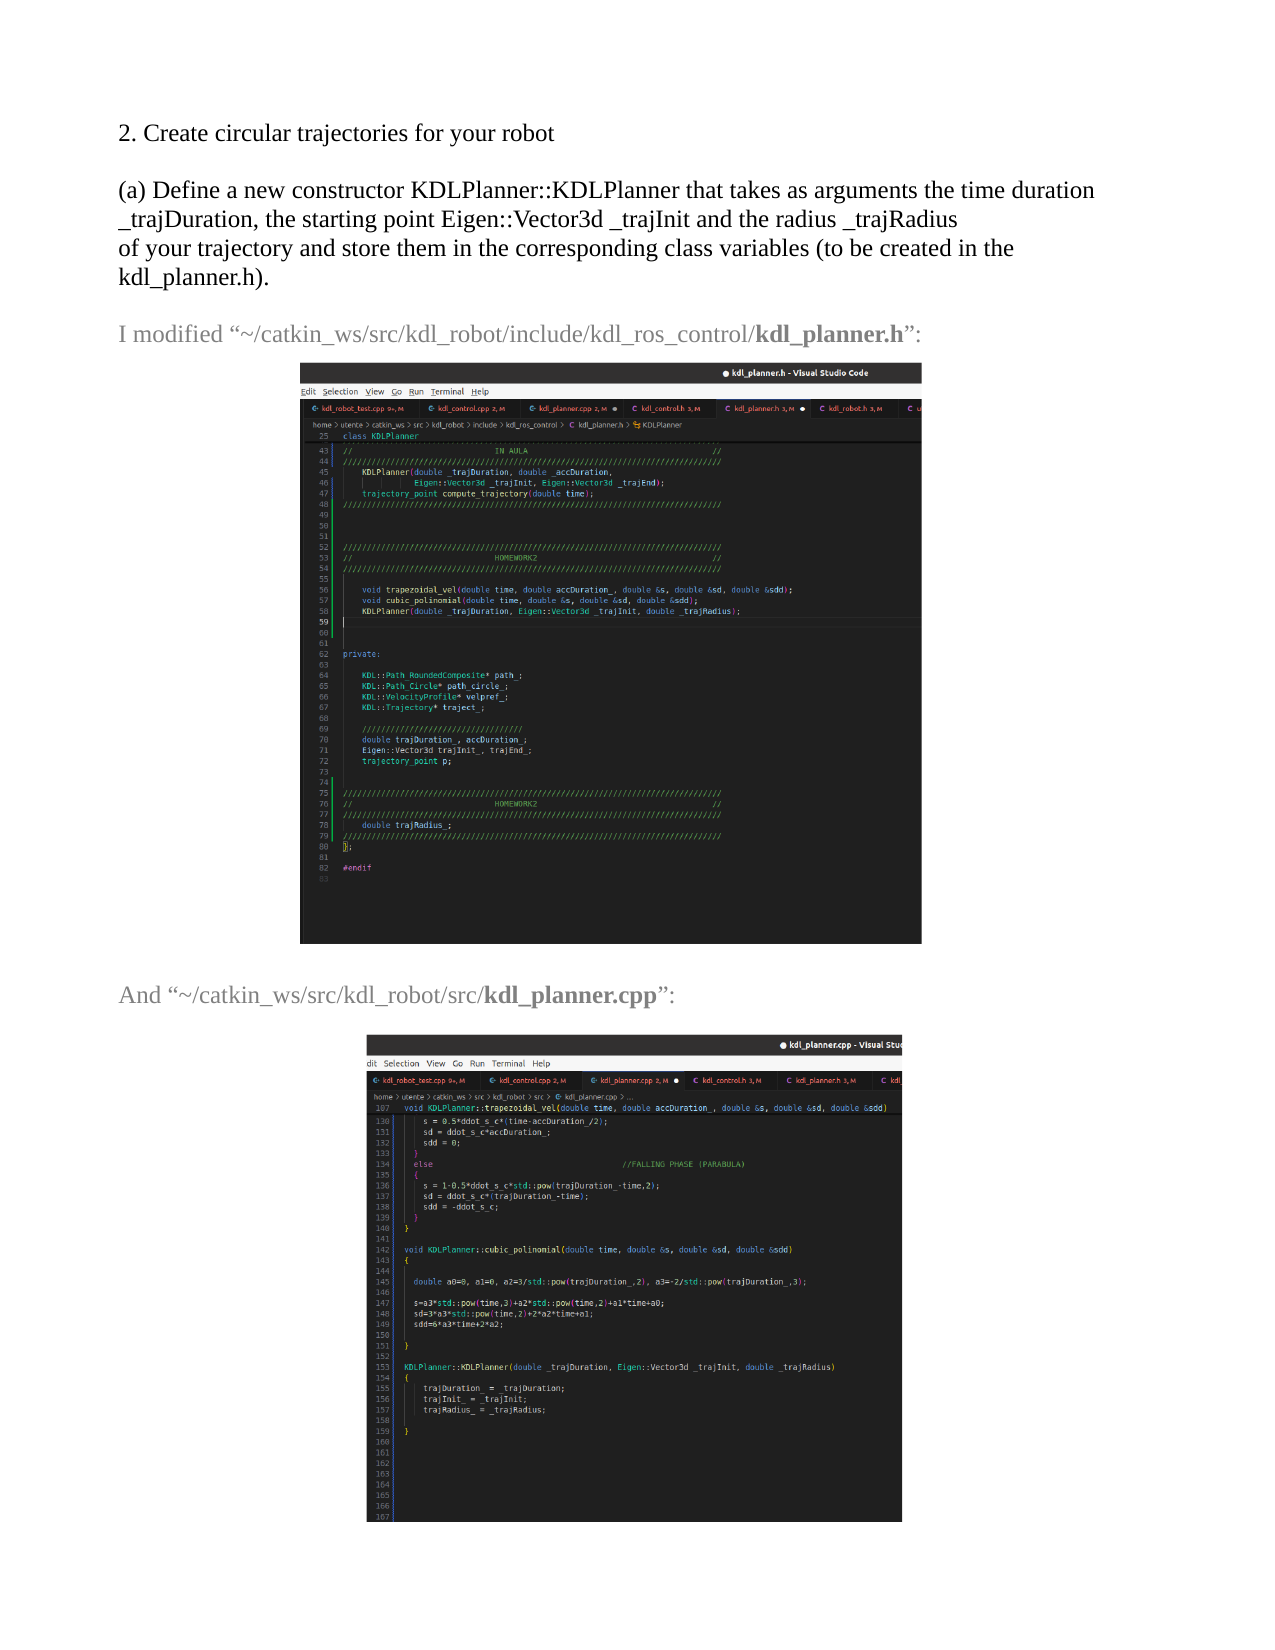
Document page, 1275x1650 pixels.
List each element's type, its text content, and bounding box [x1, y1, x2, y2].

picture [300, 362, 414, 944]
text of your trajectory and store them in the corresponding class variables (to be created in the [118, 233, 1157, 262]
text _trajDuration, the starting point Eigen::Vector3d _trajInit and the radius _trajRadius [118, 204, 1157, 233]
text (a) Define a new constructor KDLPlanner::KDLPlanner that takes as arguments the time duration [118, 176, 1157, 204]
text I modified “~/catkin_ws/src/kdl_robot/include/kdl_ros_control/kdl_planner.h”: [118, 319, 1157, 348]
text kdl_planner.h). [118, 262, 1157, 291]
text 2. Create circular trajectories for your robot [118, 118, 1157, 147]
picture [366, 1034, 439, 1522]
text And “~/catkin_ws/src/kdl_robot/src/kdl_planner.cpp”: [118, 981, 1157, 1009]
